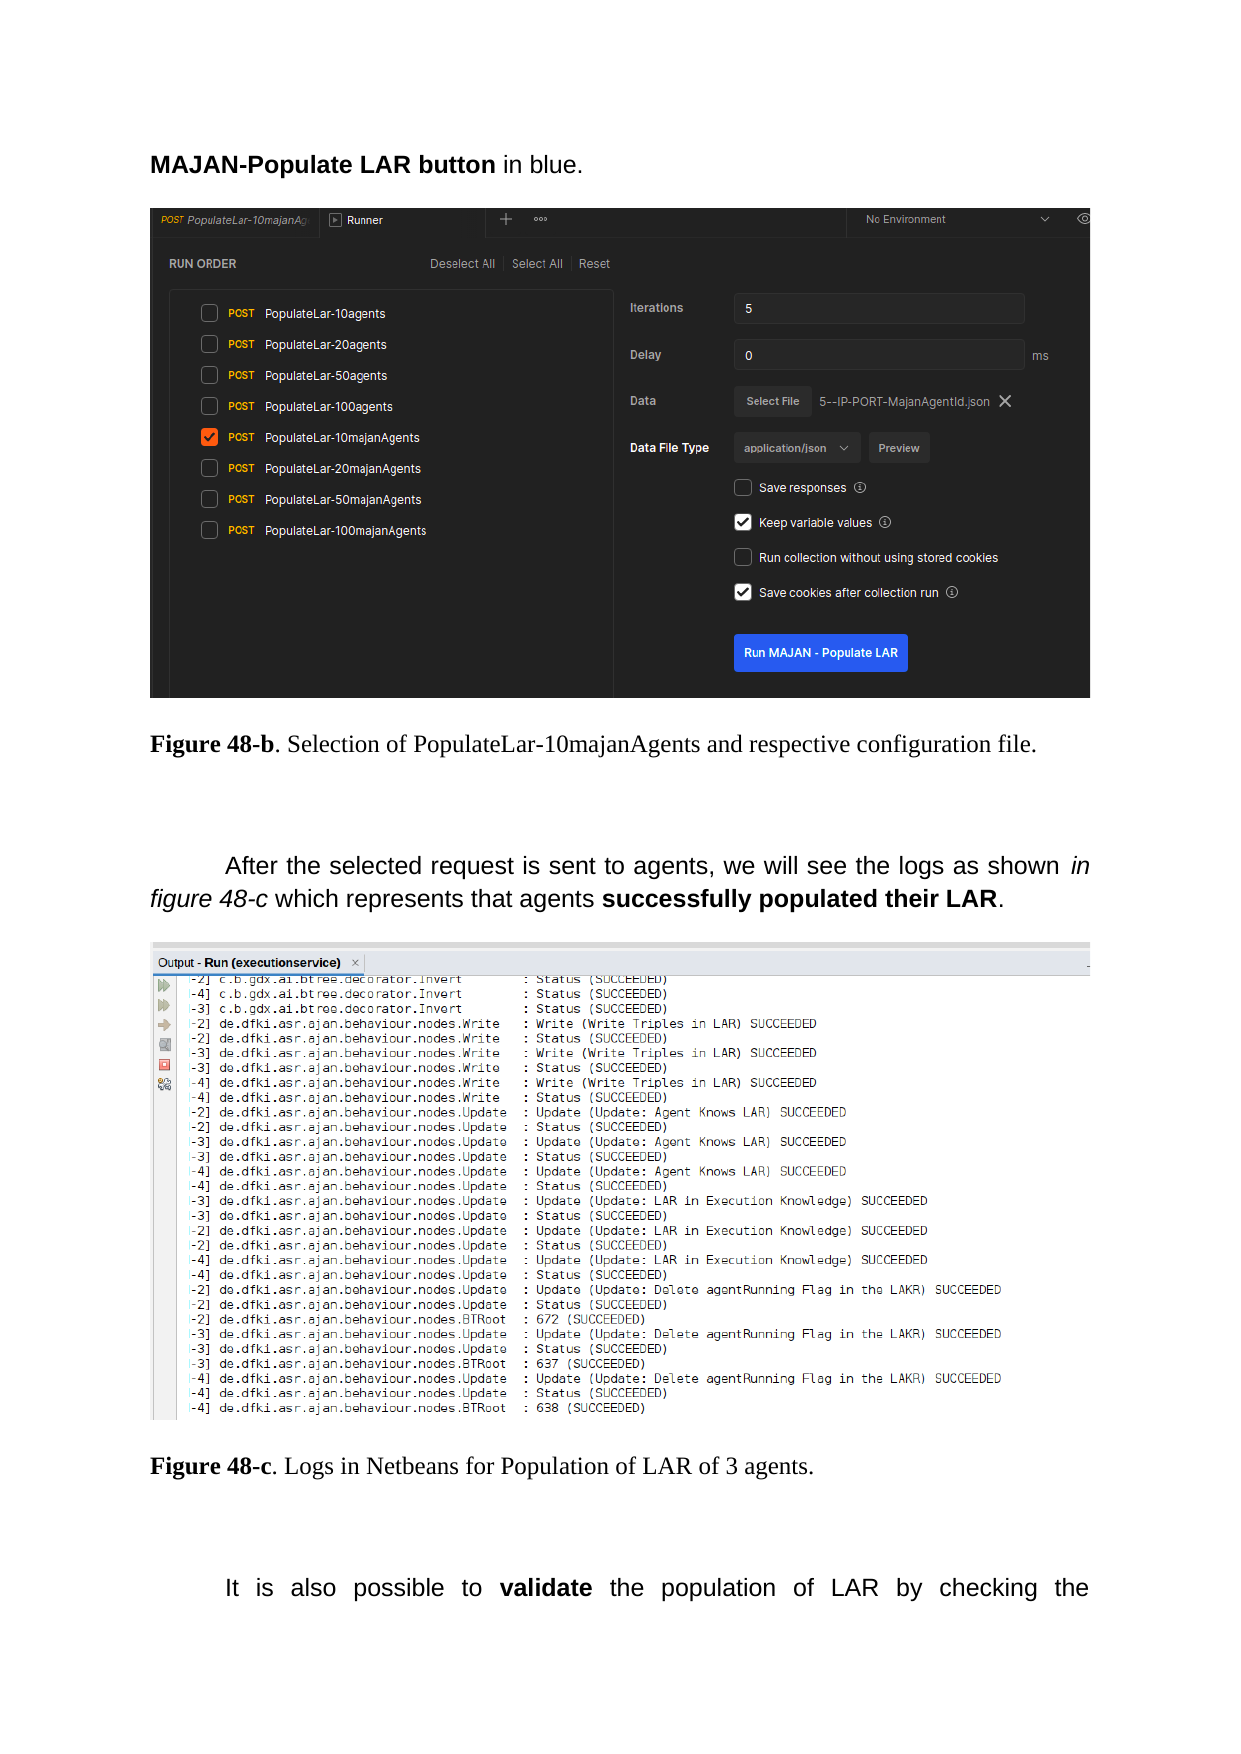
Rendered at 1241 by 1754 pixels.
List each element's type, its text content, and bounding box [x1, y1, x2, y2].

text It is also possible to validate the population of LAR by checking the [150, 1573, 1090, 1601]
text Figure 48-c. Logs in Netbeans for Population of LAR of 3 agents. [150, 1451, 1090, 1479]
text Figure 48-b. Selection of PopulateLar-10majanAgents and respective configuration file. [150, 729, 1090, 758]
text MAJAN-Populate LAR button in blue. [150, 150, 1090, 179]
text After the selected request is sent to agents, we will see the logs as shown in figure 48-c which represents that agents successfully populated their LAR. [150, 851, 1090, 913]
picture [150, 208, 1091, 698]
picture [150, 942, 1091, 1420]
